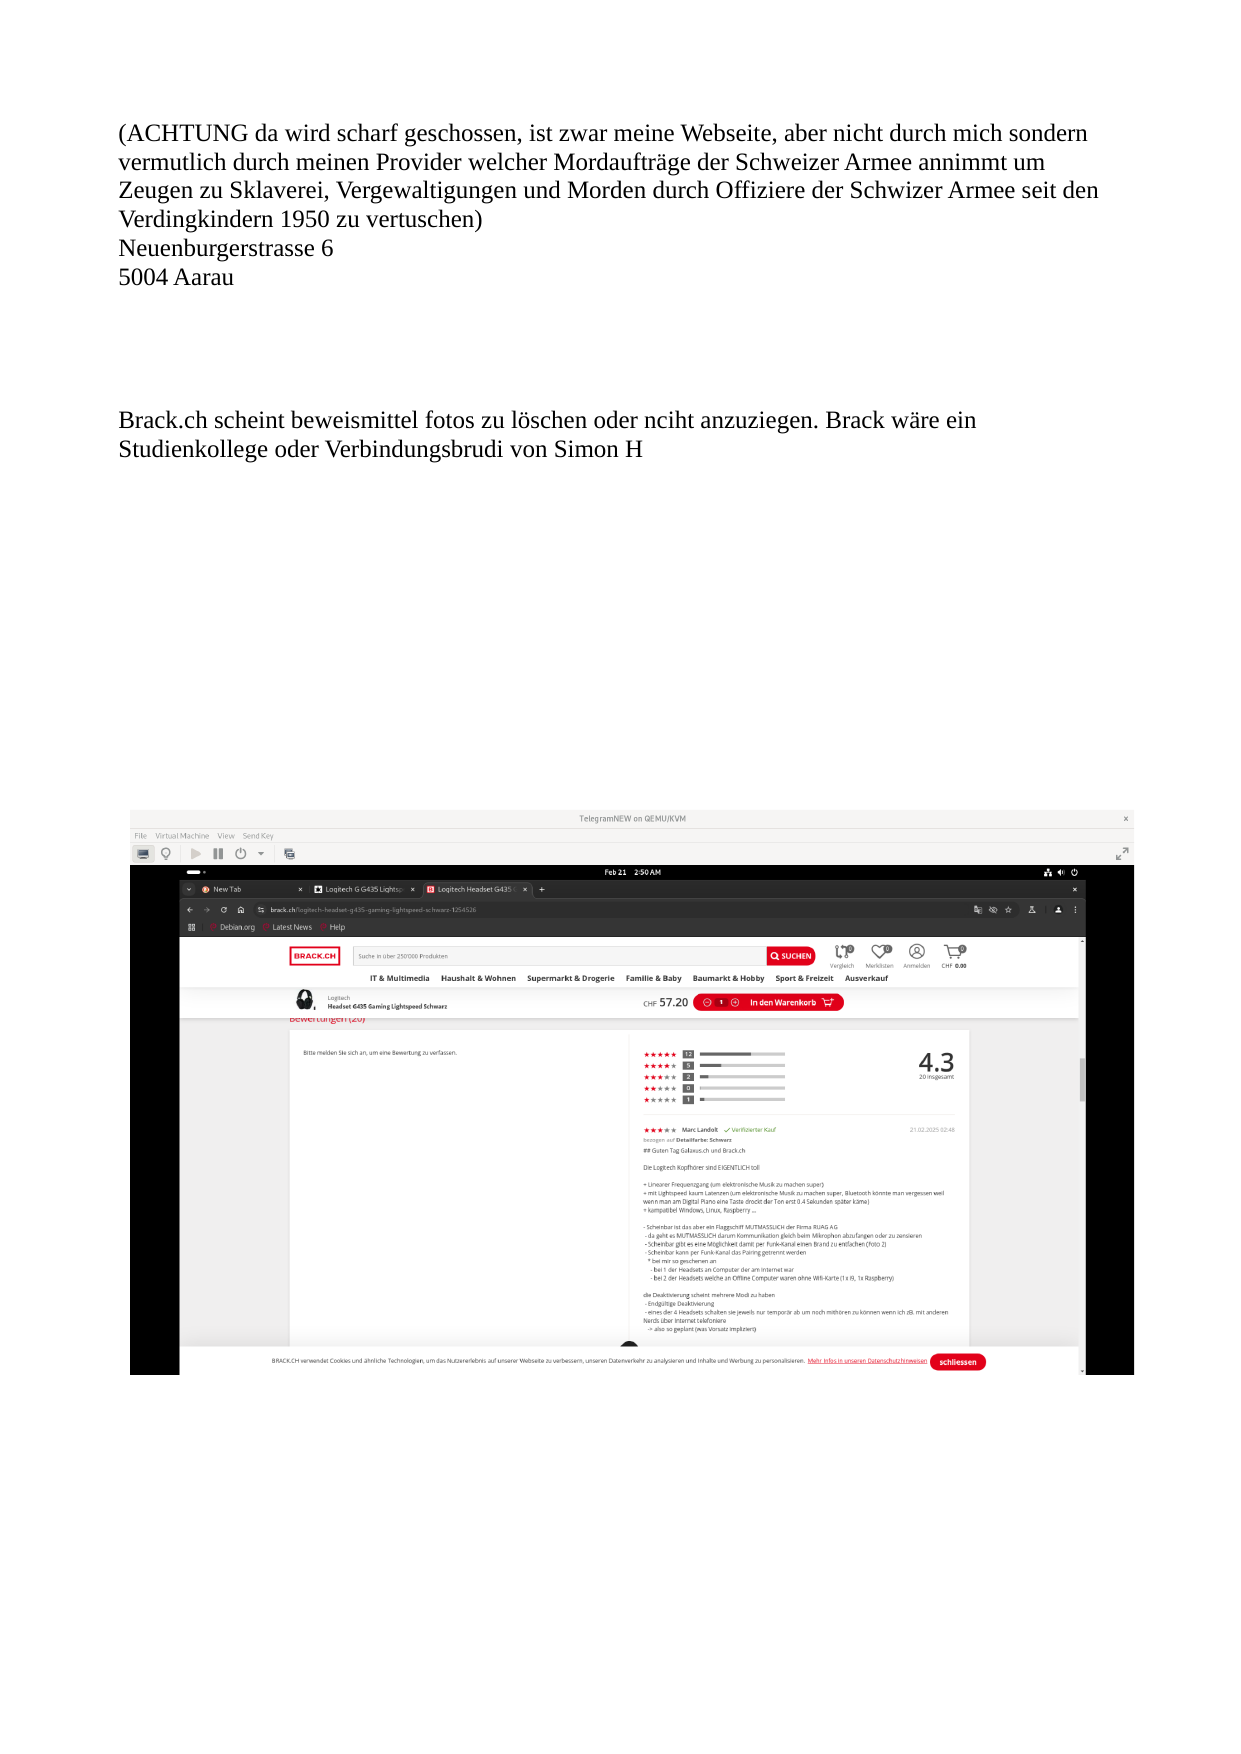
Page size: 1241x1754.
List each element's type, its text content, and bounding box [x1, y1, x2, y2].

picture [130, 809, 1135, 1375]
text Neuenburgerstrasse 6 [118, 233, 1122, 262]
text (ACHTUNG da wird scharf geschossen, ist zwar meine Webseite, aber nicht durch mich sondern vermutlich durch meinen Provider welcher Mordaufträge der Schweizer Armee annimmt um Zeugen zu Sklaverei, Vergewaltigungen und Morden durch Offiziere der Schwizer Armee seit den Verdingkindern 1950 zu vertuschen) [118, 118, 1122, 233]
text Brack.ch scheint beweismittel fotos zu löschen oder nciht anzuziegen. Brack wäre ein Studienkollege oder Verbindungsbrudi von Simon H [118, 406, 1122, 463]
text 5004 Aarau [118, 262, 1122, 291]
